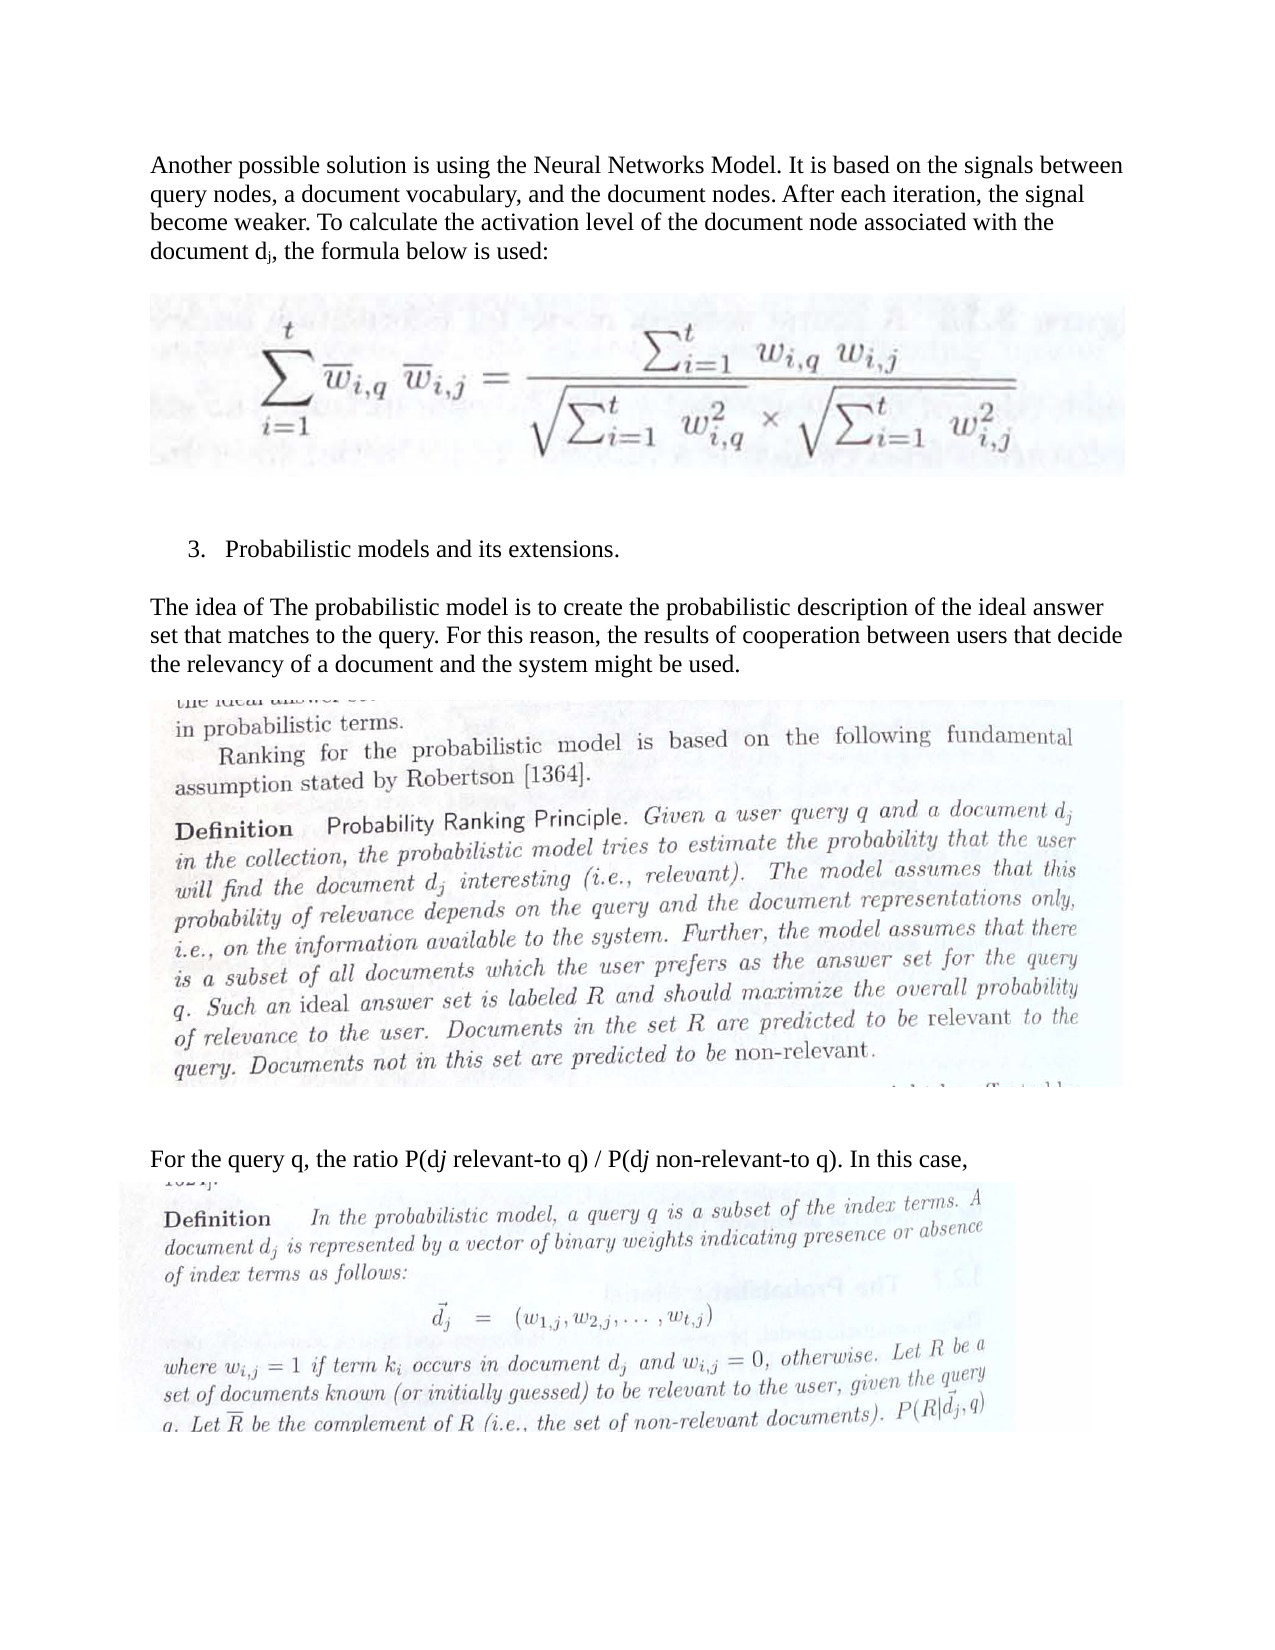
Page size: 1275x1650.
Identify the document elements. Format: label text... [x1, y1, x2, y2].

picture [150, 293, 1125, 477]
text Another possible solution is using the Neural Networks Model. It is based on the signals between query nodes, a document vocabulary, and the document nodes. After each iteration, the signal become weaker. To calculate the activation level of the document node associated with the document dj, the formula below is used: [150, 150, 1125, 265]
list Probabilistic models and its extensions. [187, 534, 1125, 563]
text For the query q, the ratio P(dj relevant-to q) / P(dj non-relevant-to q). In this case, [150, 1144, 1125, 1173]
text The idea of The probabilistic model is to create the probabilistic description of the ideal answer set that matches to the query. For this reason, the results of cooperation between users that decide the relevancy of a document and the system might be used. [150, 592, 1125, 678]
picture [150, 700, 1125, 1087]
picture [118, 1182, 1094, 1432]
